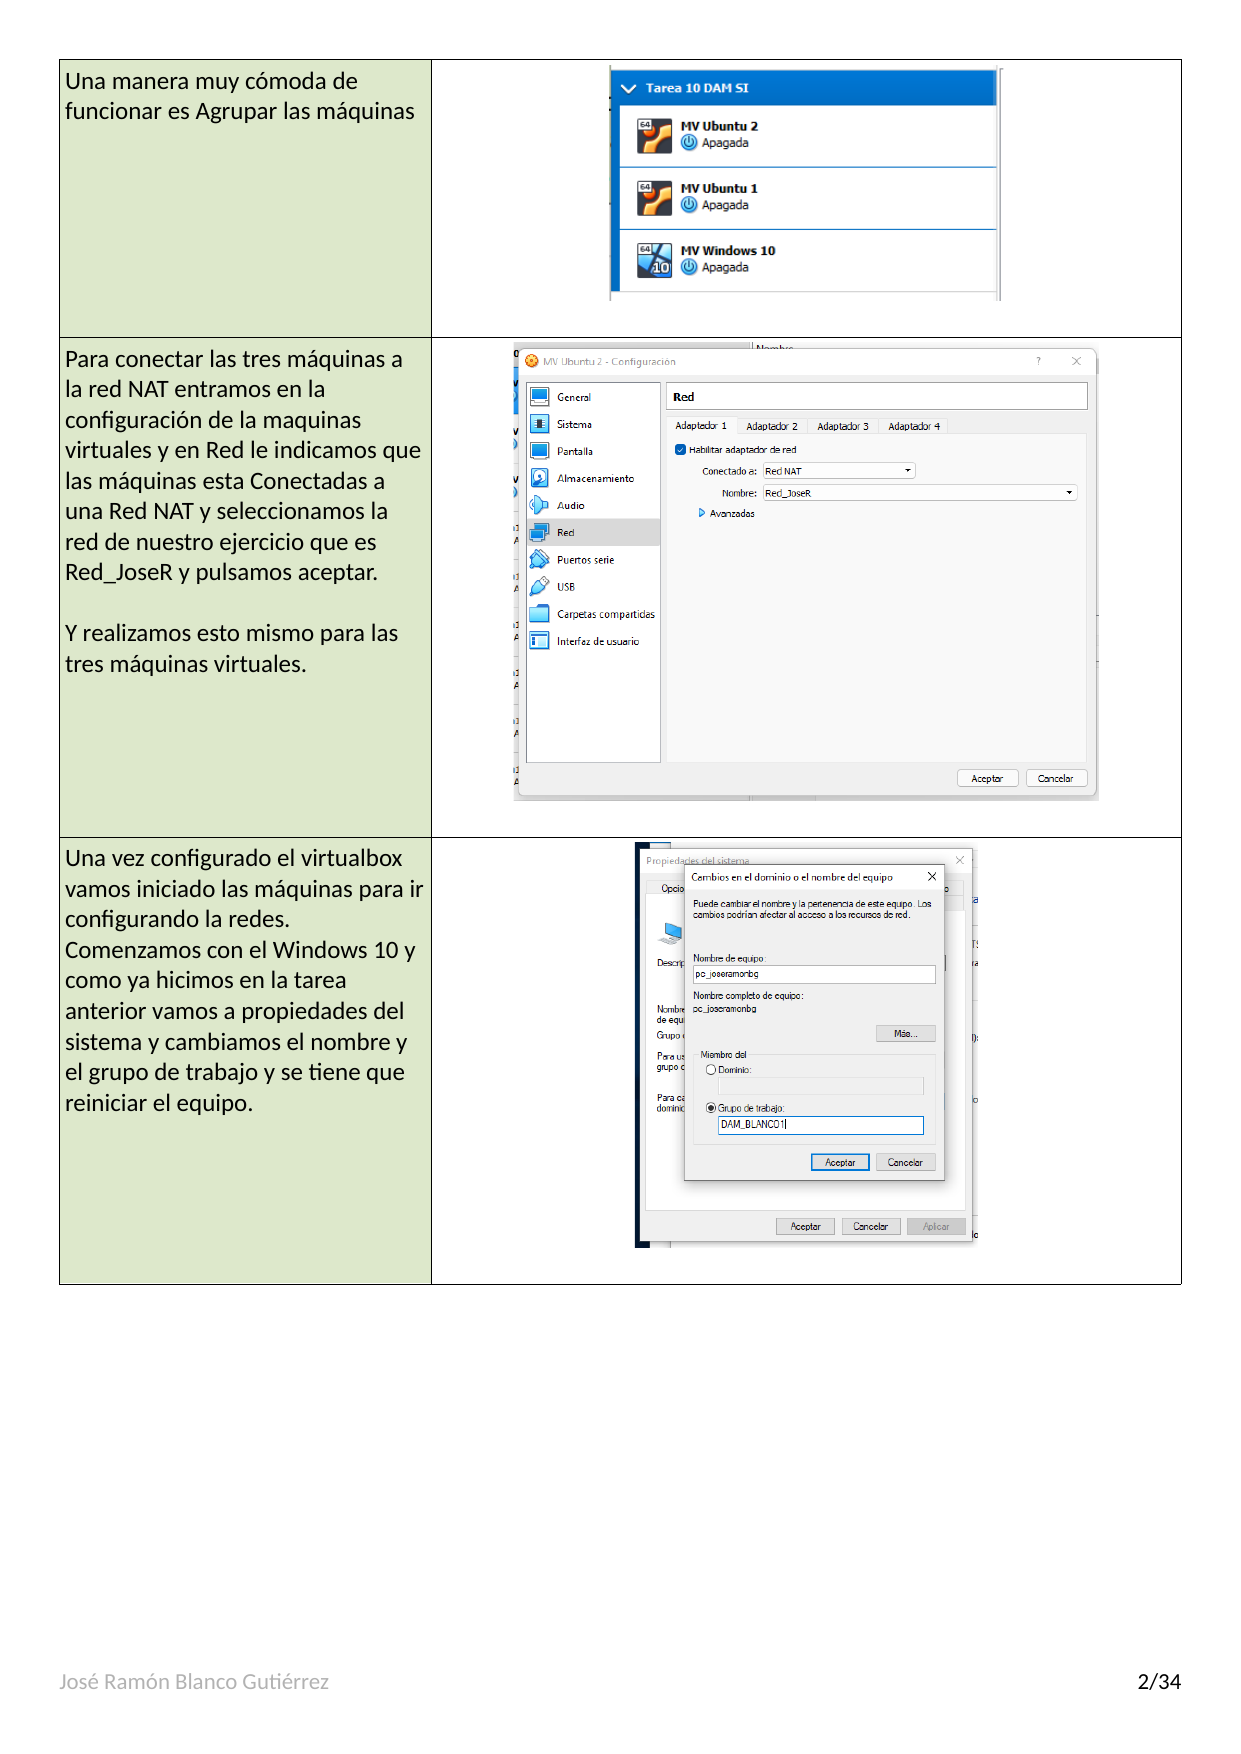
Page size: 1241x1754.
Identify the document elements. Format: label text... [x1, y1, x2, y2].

table_cell Para conectar las tres máquinas a la red NAT entramos en la configuración de la maquinas virtuales y en Red le indicamos que las máquinas esta Conectadas a una Red NAT y seleccionamos la red de nuestro ejercicio que es Red_JoseR y pulsamos aceptar. Y realizamos esto mismo para las tres máquinas virtuales. [60, 338, 431, 837]
picture [609, 65, 1004, 301]
table_cell Una vez configurado el virtualbox vamos iniciado las máquinas para ir configurando la redes. Comenzamos con el Windows 10 y como ya hicimos en la tarea anterior vamos a propiedades del sistema y cambiamos el nombre y el grupo de trabajo y se tiene que reiniciar el equipo. [60, 838, 431, 1283]
table_cell [432, 338, 1181, 837]
table_cell [432, 60, 1181, 337]
picture [513, 342, 1099, 801]
table_cell [432, 838, 1181, 1283]
table_cell Una manera muy cómoda de funcionar es Agrupar las máquinas [60, 60, 431, 337]
picture [634, 842, 978, 1248]
